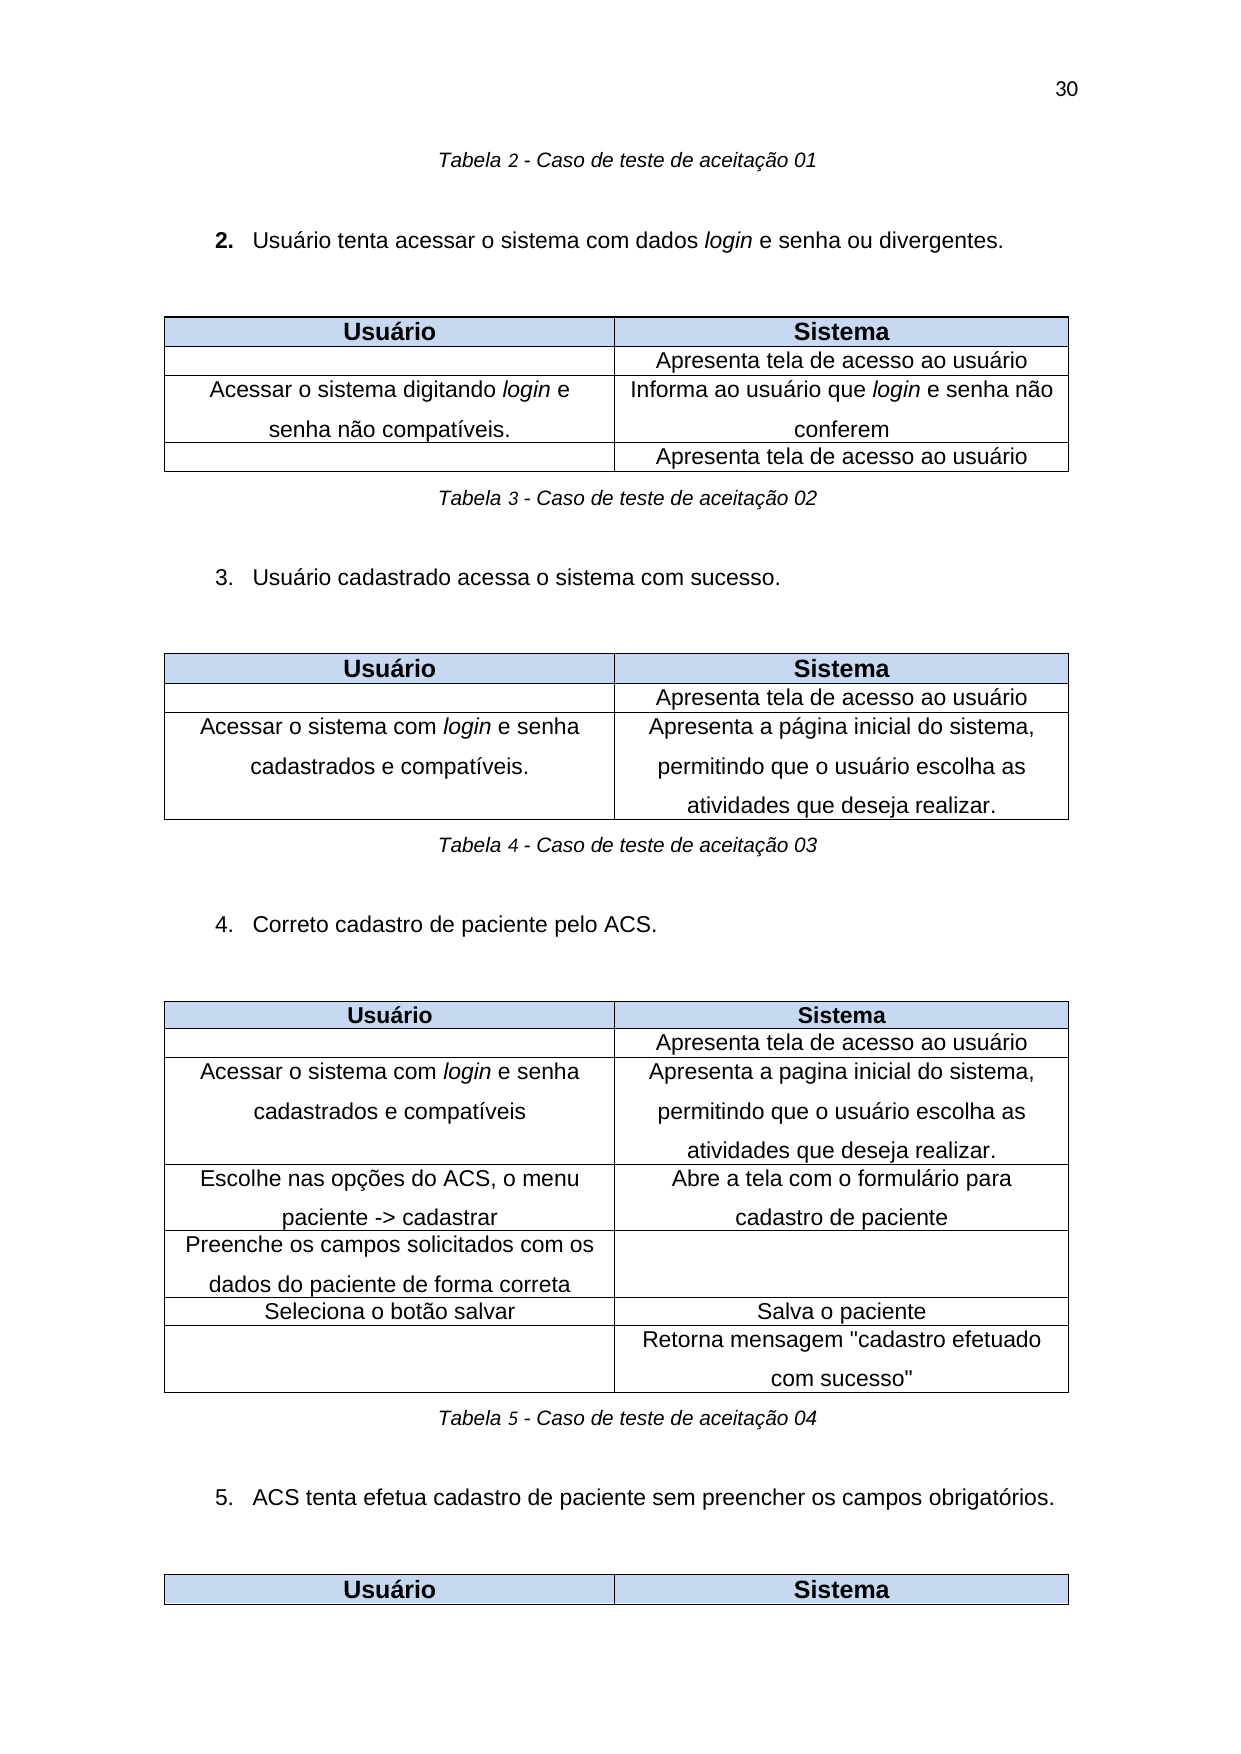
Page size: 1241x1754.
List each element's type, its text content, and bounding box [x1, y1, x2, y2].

table_cell [615, 1231, 1068, 1297]
list ACS tenta efetua cadastro de paciente sem preencher os campos obrigatórios. [215, 1484, 1078, 1511]
table_header Usuário [165, 1575, 614, 1603]
table_cell Apresenta tela de acesso ao usuário [615, 1029, 1068, 1057]
table_header Usuário [165, 654, 614, 683]
table_header Usuário [165, 318, 614, 346]
table_cell [165, 443, 614, 471]
text Tabela 3 - Caso de teste de aceitação 02 [177, 485, 1078, 510]
table_cell Seleciona o botão salvar [165, 1298, 614, 1325]
text Tabela 5 - Caso de teste de aceitação 04 [177, 1405, 1078, 1431]
table_cell Acessar o sistema com login e senha cadastrados e compatíveis [165, 1058, 614, 1163]
table_cell Salva o paciente [615, 1298, 1068, 1325]
table_cell Apresenta tela de acesso ao usuário [615, 443, 1068, 471]
table_cell Apresenta a pagina inicial do sistema, permitindo que o usuário escolha as atividades que deseja realizar. [615, 1058, 1068, 1163]
table_cell [165, 347, 614, 375]
table_cell Preenche os campos solicitados com os dados do paciente de forma correta [165, 1231, 614, 1297]
table_header Usuário [165, 1002, 614, 1028]
text Tabela 2 - Caso de teste de aceitação 01 [177, 148, 1078, 173]
list Usuário cadastrado acessa o sistema com sucesso. [215, 564, 1078, 590]
list Usuário tenta acessar o sistema com dados login e senha ou divergentes. [215, 227, 1078, 253]
table_cell Informa ao usuário que login e senha não conferem [615, 376, 1068, 442]
text Tabela 4 - Caso de teste de aceitação 03 [177, 832, 1078, 857]
list Correto cadastro de paciente pelo ACS. [215, 911, 1078, 938]
table_cell Apresenta tela de acesso ao usuário [615, 347, 1068, 375]
table_cell [165, 1326, 614, 1392]
table_header Sistema [615, 318, 1068, 346]
table_cell [165, 1029, 614, 1057]
table_cell Retorna mensagem "cadastro efetuado com sucesso" [615, 1326, 1068, 1392]
table_cell Escolhe nas opções do ACS, o menu paciente -> cadastrar [165, 1165, 614, 1230]
table_cell Abre a tela com o formulário para cadastro de paciente [615, 1165, 1068, 1230]
table_header Sistema [615, 1002, 1068, 1028]
table_cell [165, 684, 614, 712]
table_cell Acessar o sistema digitando login e senha não compatíveis. [165, 376, 614, 442]
table_cell Apresenta tela de acesso ao usuário [615, 684, 1068, 712]
table_header Sistema [615, 1575, 1068, 1603]
table_header Sistema [615, 654, 1068, 683]
table_cell Acessar o sistema com login e senha cadastrados e compatíveis. [165, 713, 614, 818]
table_cell Apresenta a página inicial do sistema, permitindo que o usuário escolha as atividades que deseja realizar. [615, 713, 1068, 818]
